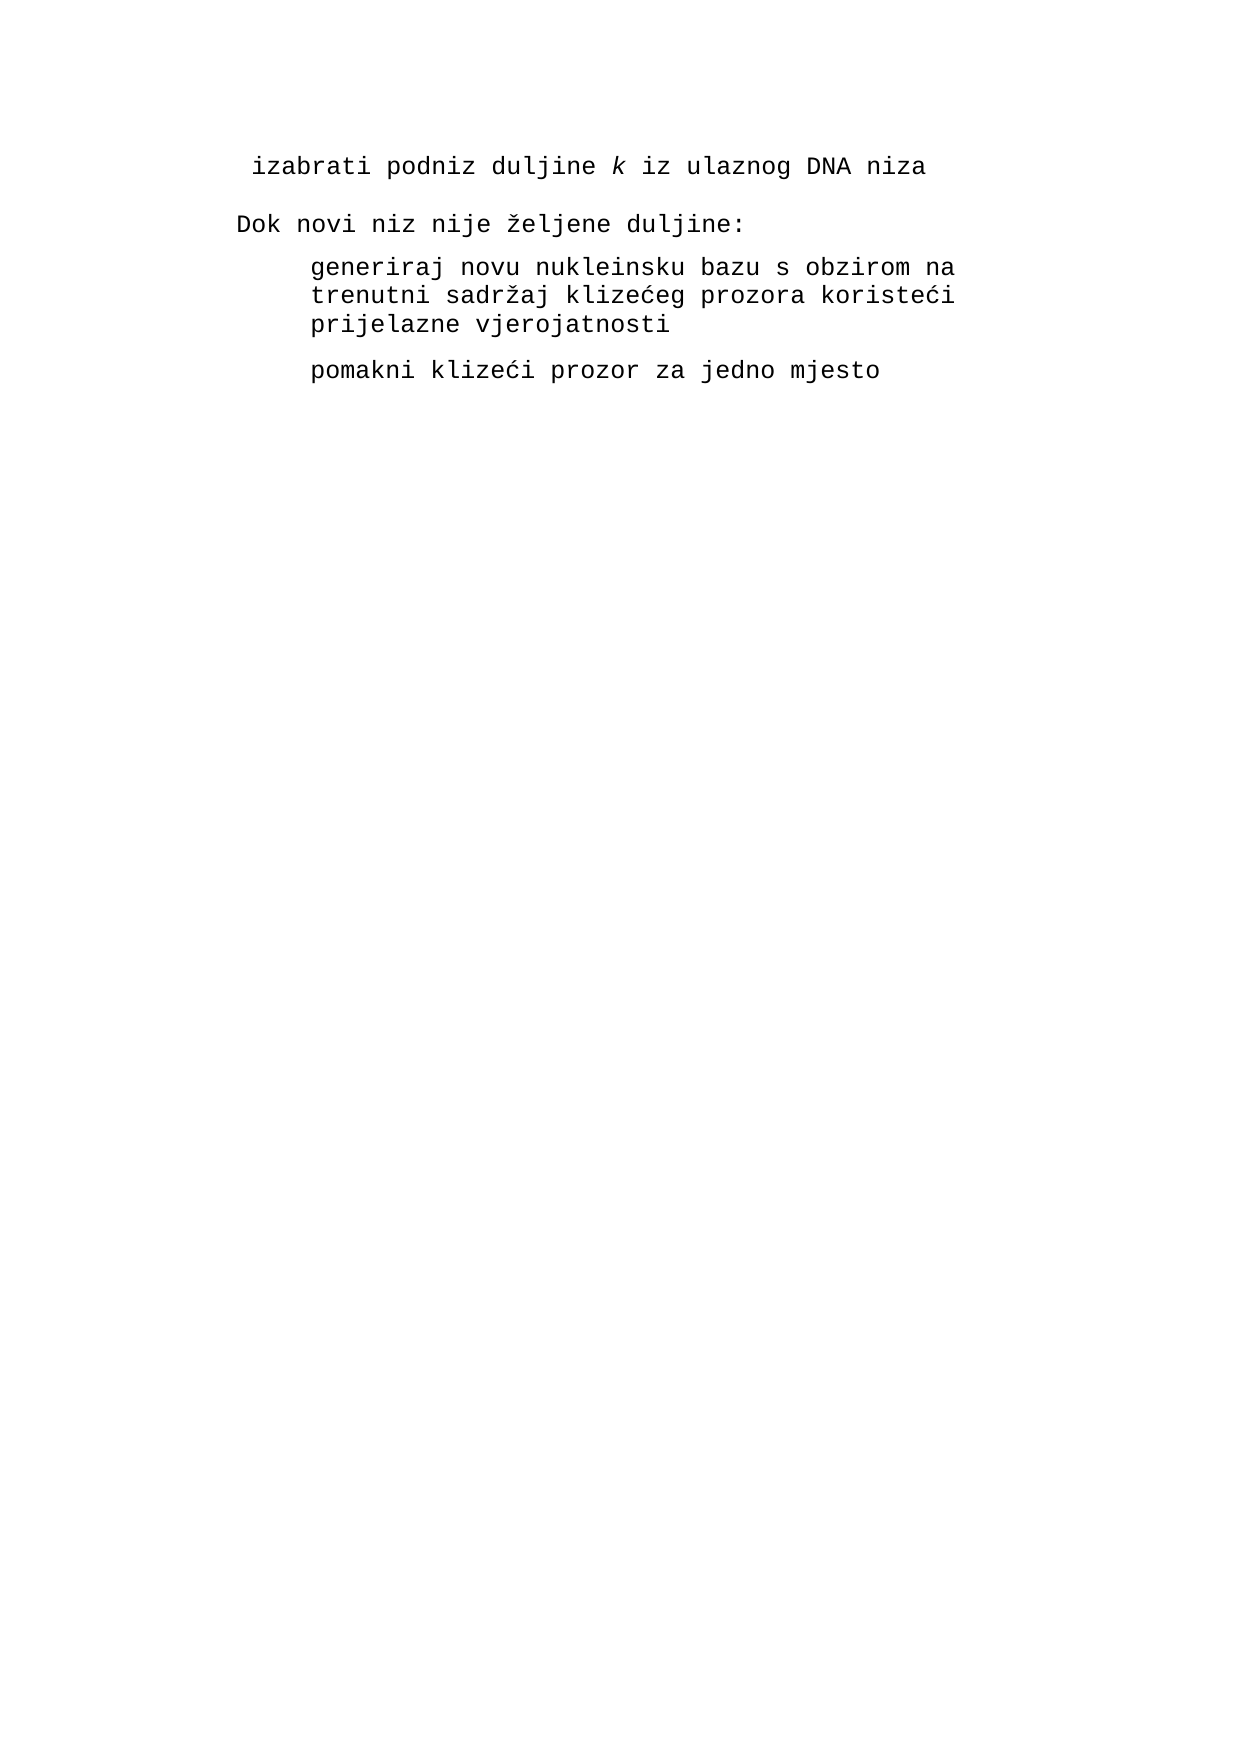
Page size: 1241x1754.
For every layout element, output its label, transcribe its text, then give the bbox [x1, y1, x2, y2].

table_header izabrati podniz duljine k iz ulaznog DNA niza Dok novi niz nije željene duljine: generiraj novu nukleinsku bazu s obzirom na trenutni sadržaj klizećeg prozora koristeći prijelazne vjerojatnosti pomakni klizeći prozor za jedno mjesto [177, 148, 1093, 391]
